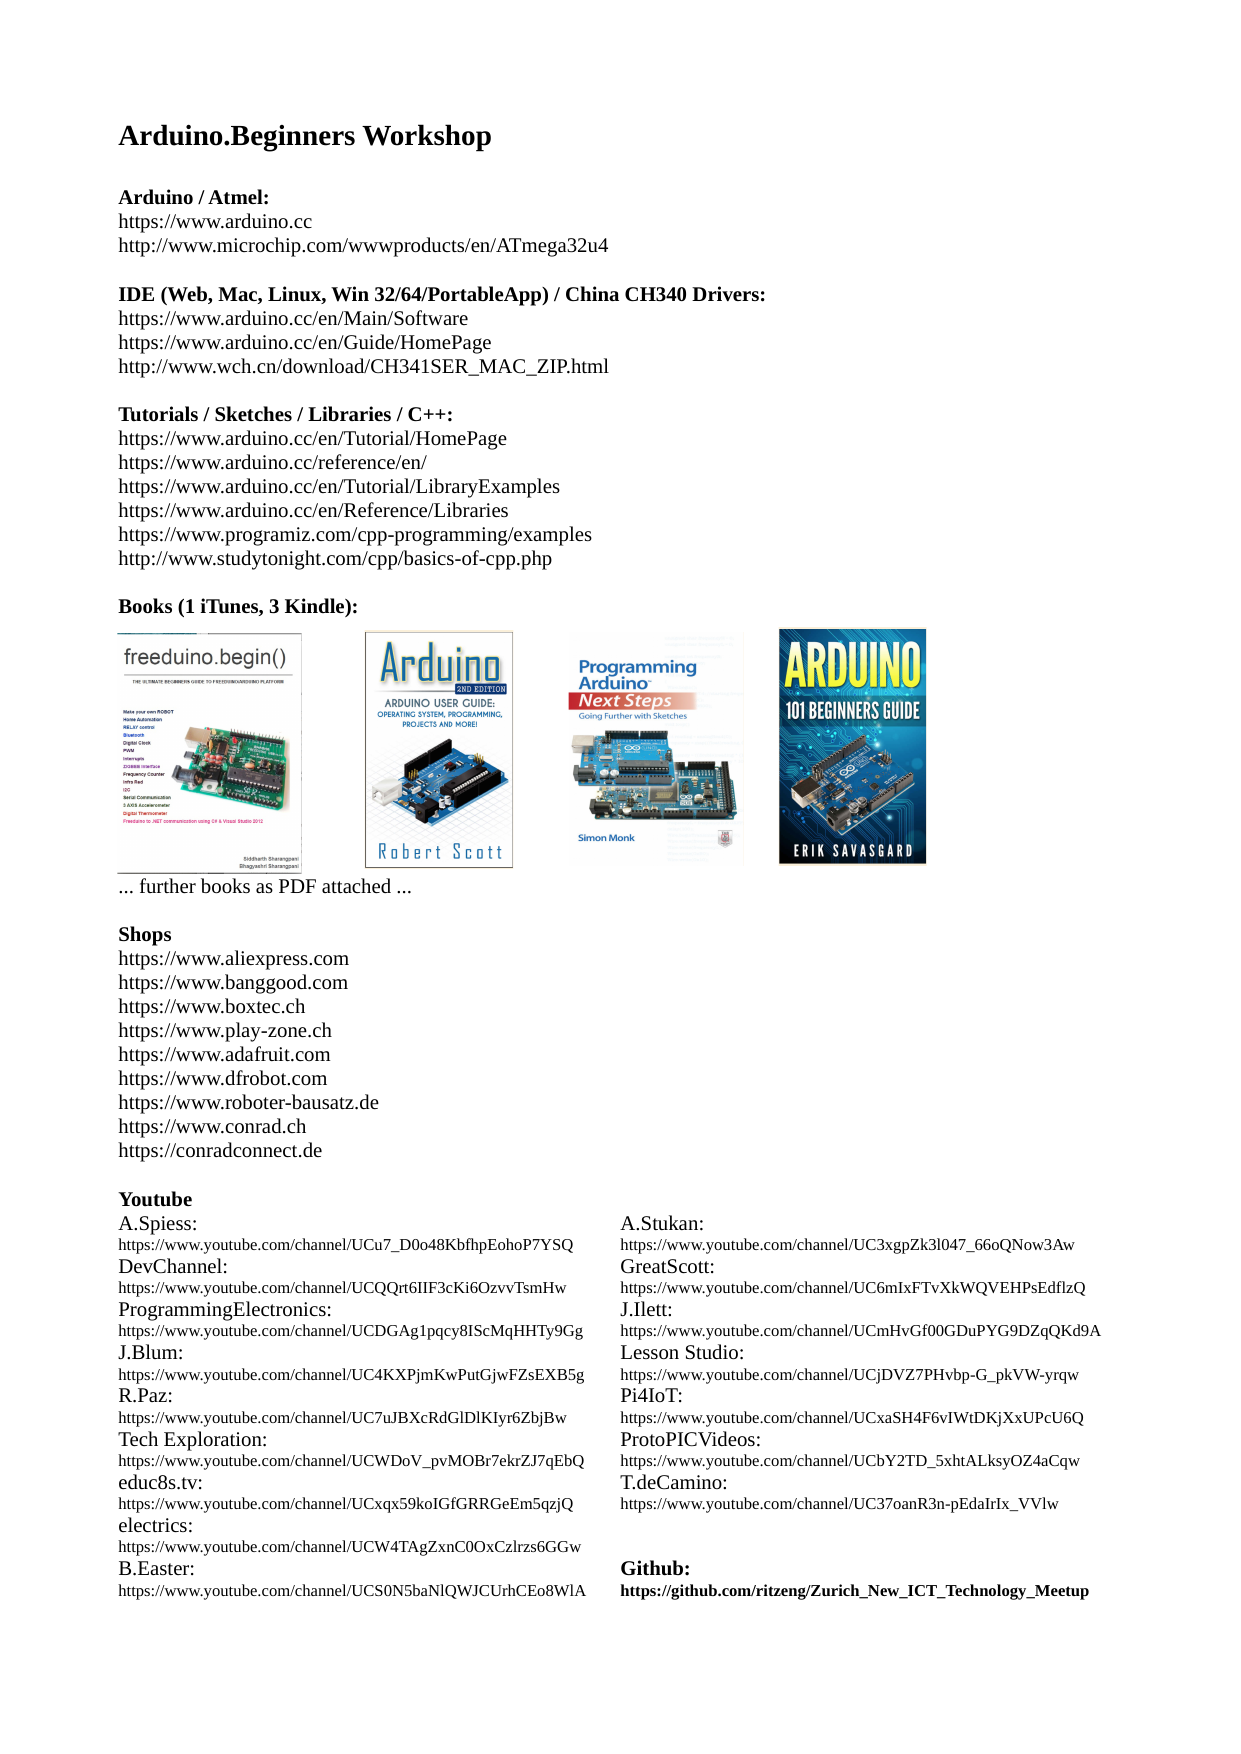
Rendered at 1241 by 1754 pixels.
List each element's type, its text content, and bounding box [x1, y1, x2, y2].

text IDE (Web, Mac, Linux, Win 32/64/PortableApp) / China CH340 Drivers: [118, 281, 1122, 306]
text electrics: [118, 1513, 620, 1537]
text Pi4IoT: [620, 1383, 1122, 1407]
text https://www.arduino.cc/reference/en/ [118, 450, 1122, 474]
text Youtube [118, 1186, 1122, 1211]
text https://www.youtube.com/channel/UCbY2TD_5xhtALksyOZ4aCqw [620, 1451, 1122, 1470]
text https://www.aliexpress.com [118, 946, 1122, 970]
text https://www.arduino.cc/en/Main/Software [118, 306, 1122, 329]
text https://www.youtube.com/channel/UCWDoV_pvMOBr7ekrZJ7qEbQ [118, 1451, 620, 1470]
text https://github.com/ritzeng/Zurich_New_ICT_Technology_Meetup [620, 1580, 1122, 1599]
text Arduino / Atmel: [118, 185, 1122, 209]
text Shops [118, 922, 1122, 946]
picture [778, 627, 927, 866]
text https://www.youtube.com/channel/UCW4TAgZxnC0OxCzlrzs6GGw [118, 1537, 620, 1556]
text Tech Exploration: [118, 1427, 620, 1451]
text Lesson Studio: [620, 1340, 1122, 1364]
text https://www.youtube.com/channel/UC37oanR3n-pEdaIrIx_VVlw [620, 1494, 1122, 1513]
text https://www.youtube.com/channel/UCxqx59koIGfGRRGeEm5qzjQ [118, 1494, 620, 1513]
text https://www.youtube.com/channel/UCu7_D0o48KbfhpEohoP7YSQ [118, 1234, 620, 1254]
text GreatScott: [620, 1254, 1122, 1278]
text https://www.youtube.com/channel/UC4KXPjmKwPutGjwFZsEXB5g [118, 1364, 620, 1383]
text http://www.studytonight.com/cpp/basics-of-cpp.php [118, 546, 1122, 570]
text https://www.arduino.cc/en/Guide/HomePage [118, 329, 1122, 354]
text T.deCamino: [620, 1470, 1122, 1494]
text ProgrammingElectronics: [118, 1297, 620, 1321]
text A.Stukan: [620, 1211, 1122, 1234]
text https://www.boxtec.ch [118, 994, 1122, 1018]
text https://www.arduino.cc [118, 209, 1122, 233]
text https://www.play-zone.ch [118, 1018, 1122, 1042]
text Books (1 iTunes, 3 Kindle): [118, 594, 1122, 618]
text https://www.youtube.com/channel/UCDGAg1pqcy8IScMqHHTy9Gg [118, 1321, 620, 1340]
text https://www.youtube.com/channel/UCmHvGf00GDuPYG9DZqQKd9A [620, 1321, 1122, 1340]
text https://www.banggood.com [118, 970, 1122, 994]
text https://www.adafruit.com [118, 1042, 1122, 1066]
text https://www.youtube.com/channel/UC6mIxFTvXkWQVEHPsEdflzQ [620, 1278, 1122, 1297]
text https://www.youtube.com/channel/UCjDVZ7PHvbp-G_pkVW-yrqw [620, 1364, 1122, 1383]
text https://www.youtube.com/channel/UCxaSH4F6vIWtDKjXxUPcU6Q [620, 1407, 1122, 1427]
text http://www.wch.cn/download/CH341SER_MAC_ZIP.html [118, 354, 1122, 378]
text R.Paz: [118, 1383, 620, 1407]
text ... further books as PDF attached ... [118, 618, 1122, 898]
text J.Ilett: [620, 1297, 1122, 1321]
text J.Blum: [118, 1340, 620, 1364]
text https://www.youtube.com/channel/UCQQrt6IIF3cKi6OzvvTsmHw [118, 1278, 620, 1297]
text ProtoPICVideos: [620, 1427, 1122, 1451]
text https://www.dfrobot.com [118, 1066, 1122, 1090]
text https://www.arduino.cc/en/Tutorial/LibraryExamples [118, 474, 1122, 498]
text https://www.roboter-bausatz.de [118, 1090, 1122, 1114]
picture [364, 630, 514, 869]
picture [568, 632, 744, 866]
text https://www.youtube.com/channel/UC7uJBXcRdGlDlKIyr6ZbjBw [118, 1407, 620, 1427]
text Github: [620, 1556, 1122, 1580]
text https://www.arduino.cc/en/Reference/Libraries [118, 498, 1122, 522]
text DevChannel: [118, 1254, 620, 1278]
text Arduino.Beginners Workshop [118, 118, 1122, 152]
text https://www.programiz.com/cpp-programming/examples [118, 522, 1122, 546]
text https://conradconnect.de [118, 1138, 1122, 1162]
text https://www.conrad.ch [118, 1114, 1122, 1138]
text B.Easter: [118, 1556, 620, 1580]
text https://www.youtube.com/channel/UC3xgpZk3l047_66oQNow3Aw [620, 1234, 1122, 1254]
picture [117, 633, 302, 874]
text http://www.microchip.com/wwwproducts/en/ATmega32u4 [118, 233, 1122, 257]
text https://www.arduino.cc/en/Tutorial/HomePage [118, 426, 1122, 450]
text A.Spiess: [118, 1211, 620, 1234]
text educ8s.tv: [118, 1470, 620, 1494]
text Tutorials / Sketches / Libraries / C++: [118, 402, 1122, 426]
text https://www.youtube.com/channel/UCS0N5baNlQWJCUrhCEo8WlA [118, 1580, 620, 1599]
